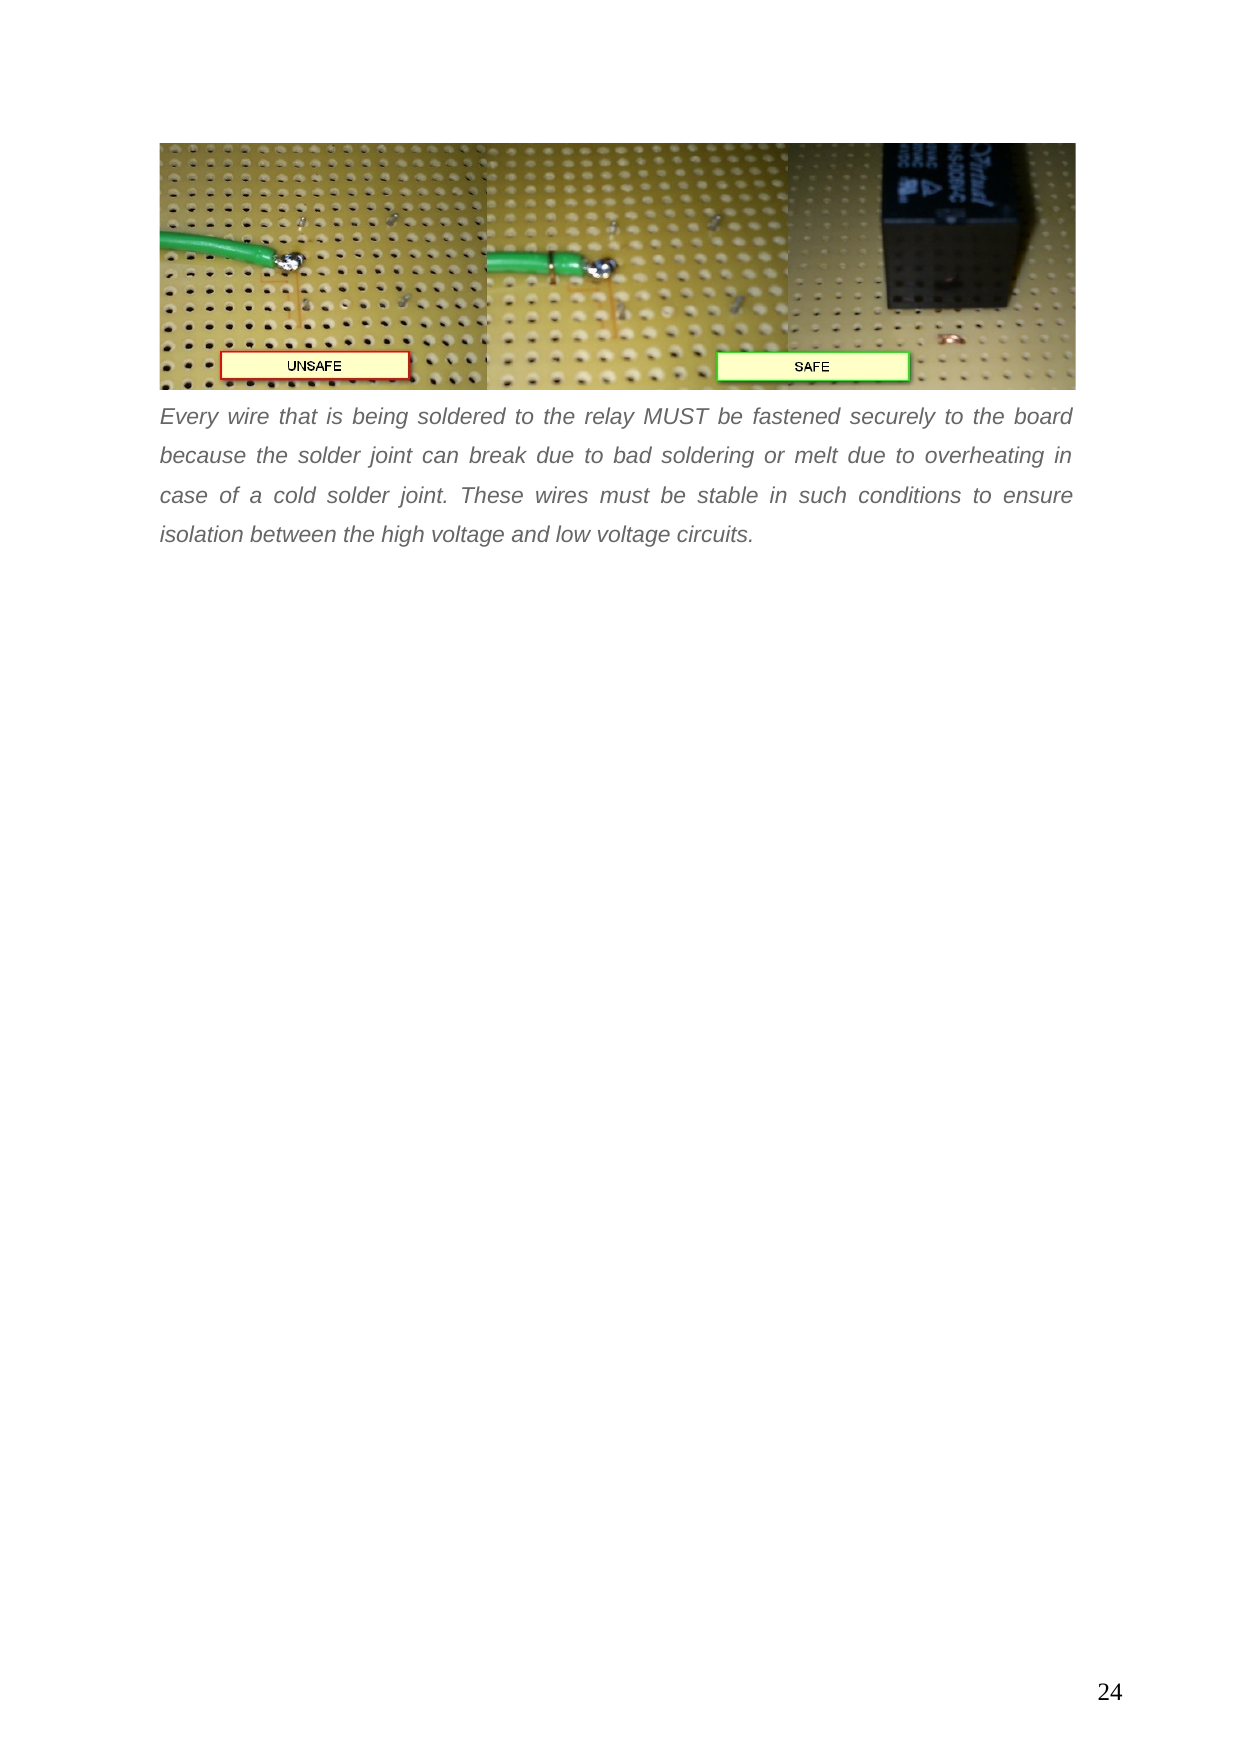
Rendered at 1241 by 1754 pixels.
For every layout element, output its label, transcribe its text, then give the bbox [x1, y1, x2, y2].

text Every wire that is being soldered to the relay MUST be fastened securely to the board because the solder joint can break due to bad soldering or melt due to overheating in case of a cold solder joint. These wires must be stable in such conditions to ensure isolation between the high voltage and low voltage circuits. [159, 390, 1076, 547]
picture [159, 143, 1076, 390]
